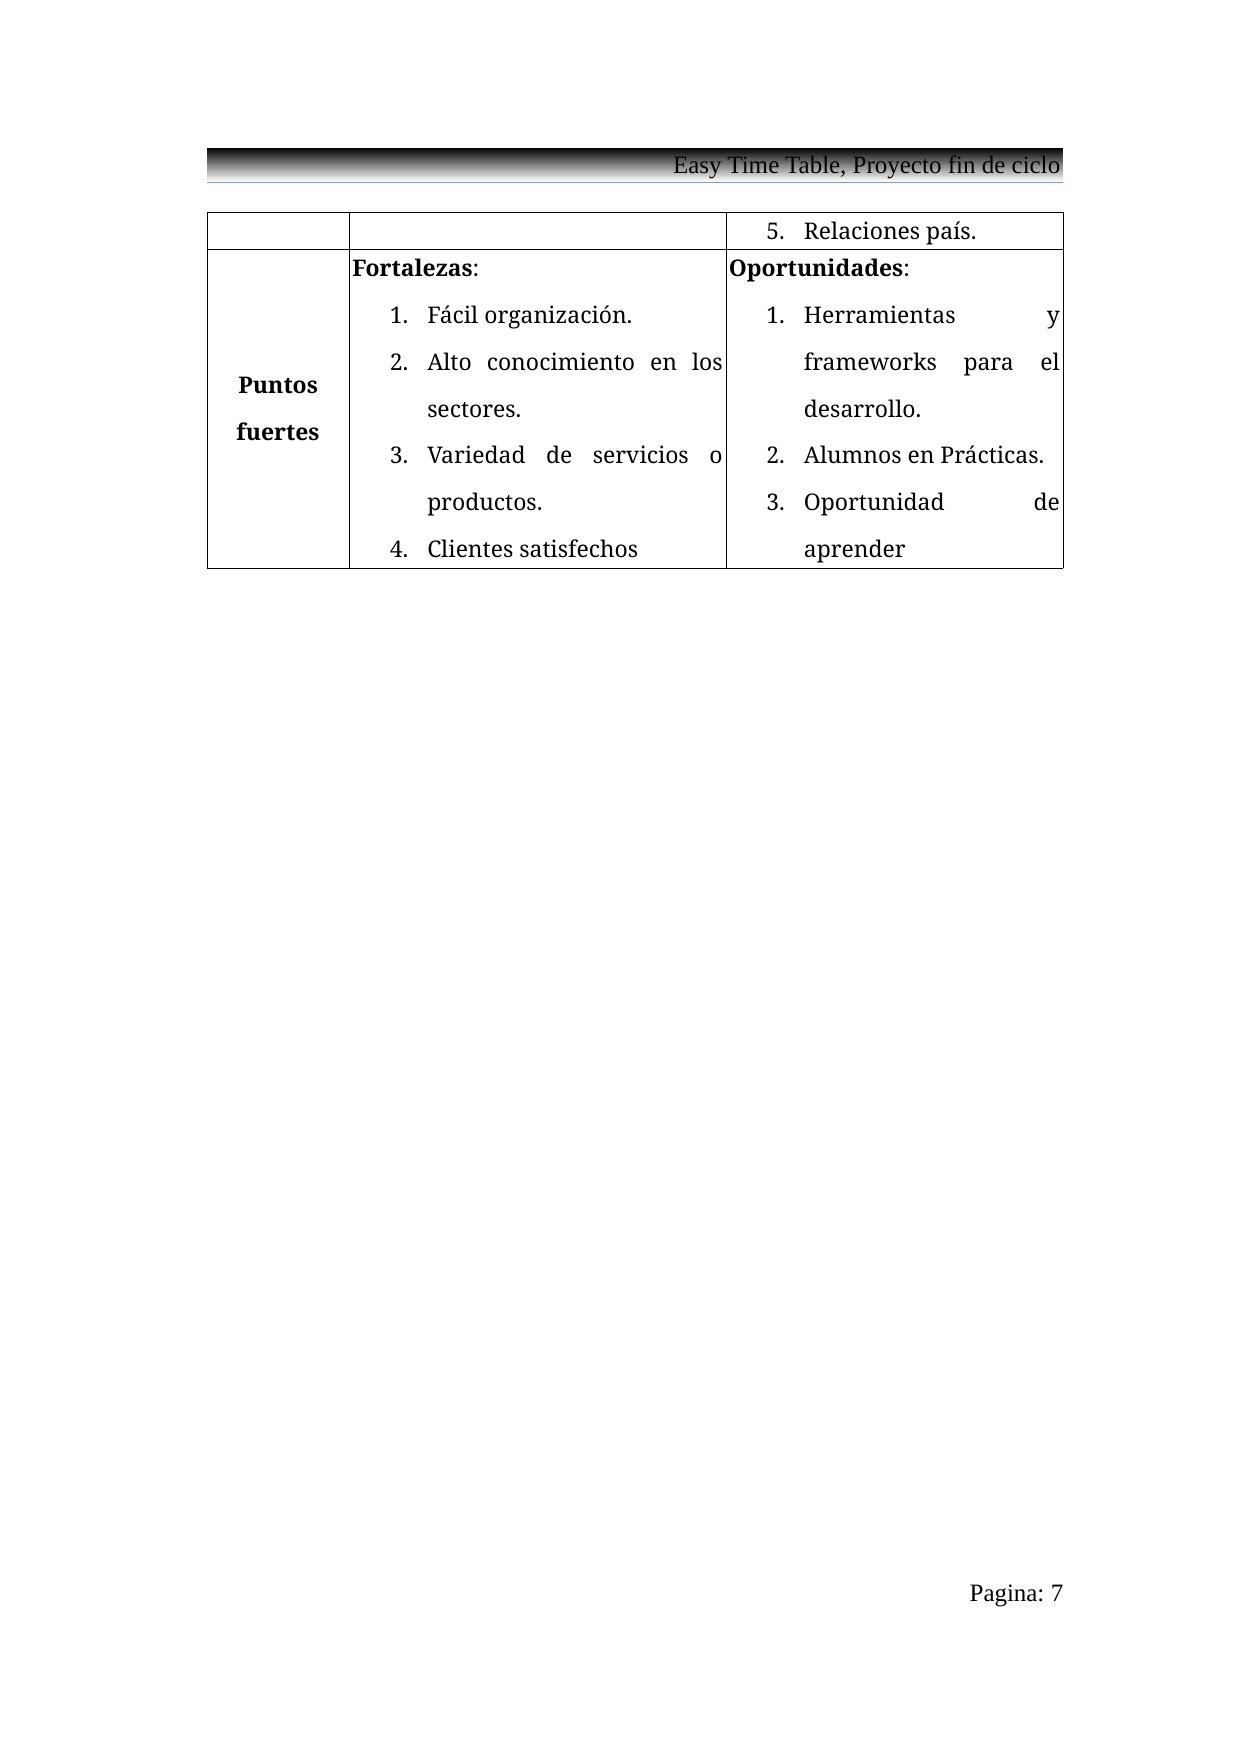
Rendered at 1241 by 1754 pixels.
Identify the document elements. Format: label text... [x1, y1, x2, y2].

table_cell Amenazas: Elevada competencia. Cambios de tecnologías. Alta demanda de clientes. Crisis del país. Relaciones país. [727, 213, 1063, 249]
table_cell Oportunidades: Herramientas y frameworks para el desarrollo. Alumnos en Prácticas. Oportunidad de aprender [727, 250, 1063, 567]
table_cell [350, 213, 726, 249]
table_cell Fortalezas: Fácil organización. Alto conocimiento en los sectores. Variedad de servicios o productos. Clientes satisfechos [350, 250, 726, 567]
table_cell [208, 213, 349, 249]
table_cell Puntos fuertes [208, 250, 349, 567]
